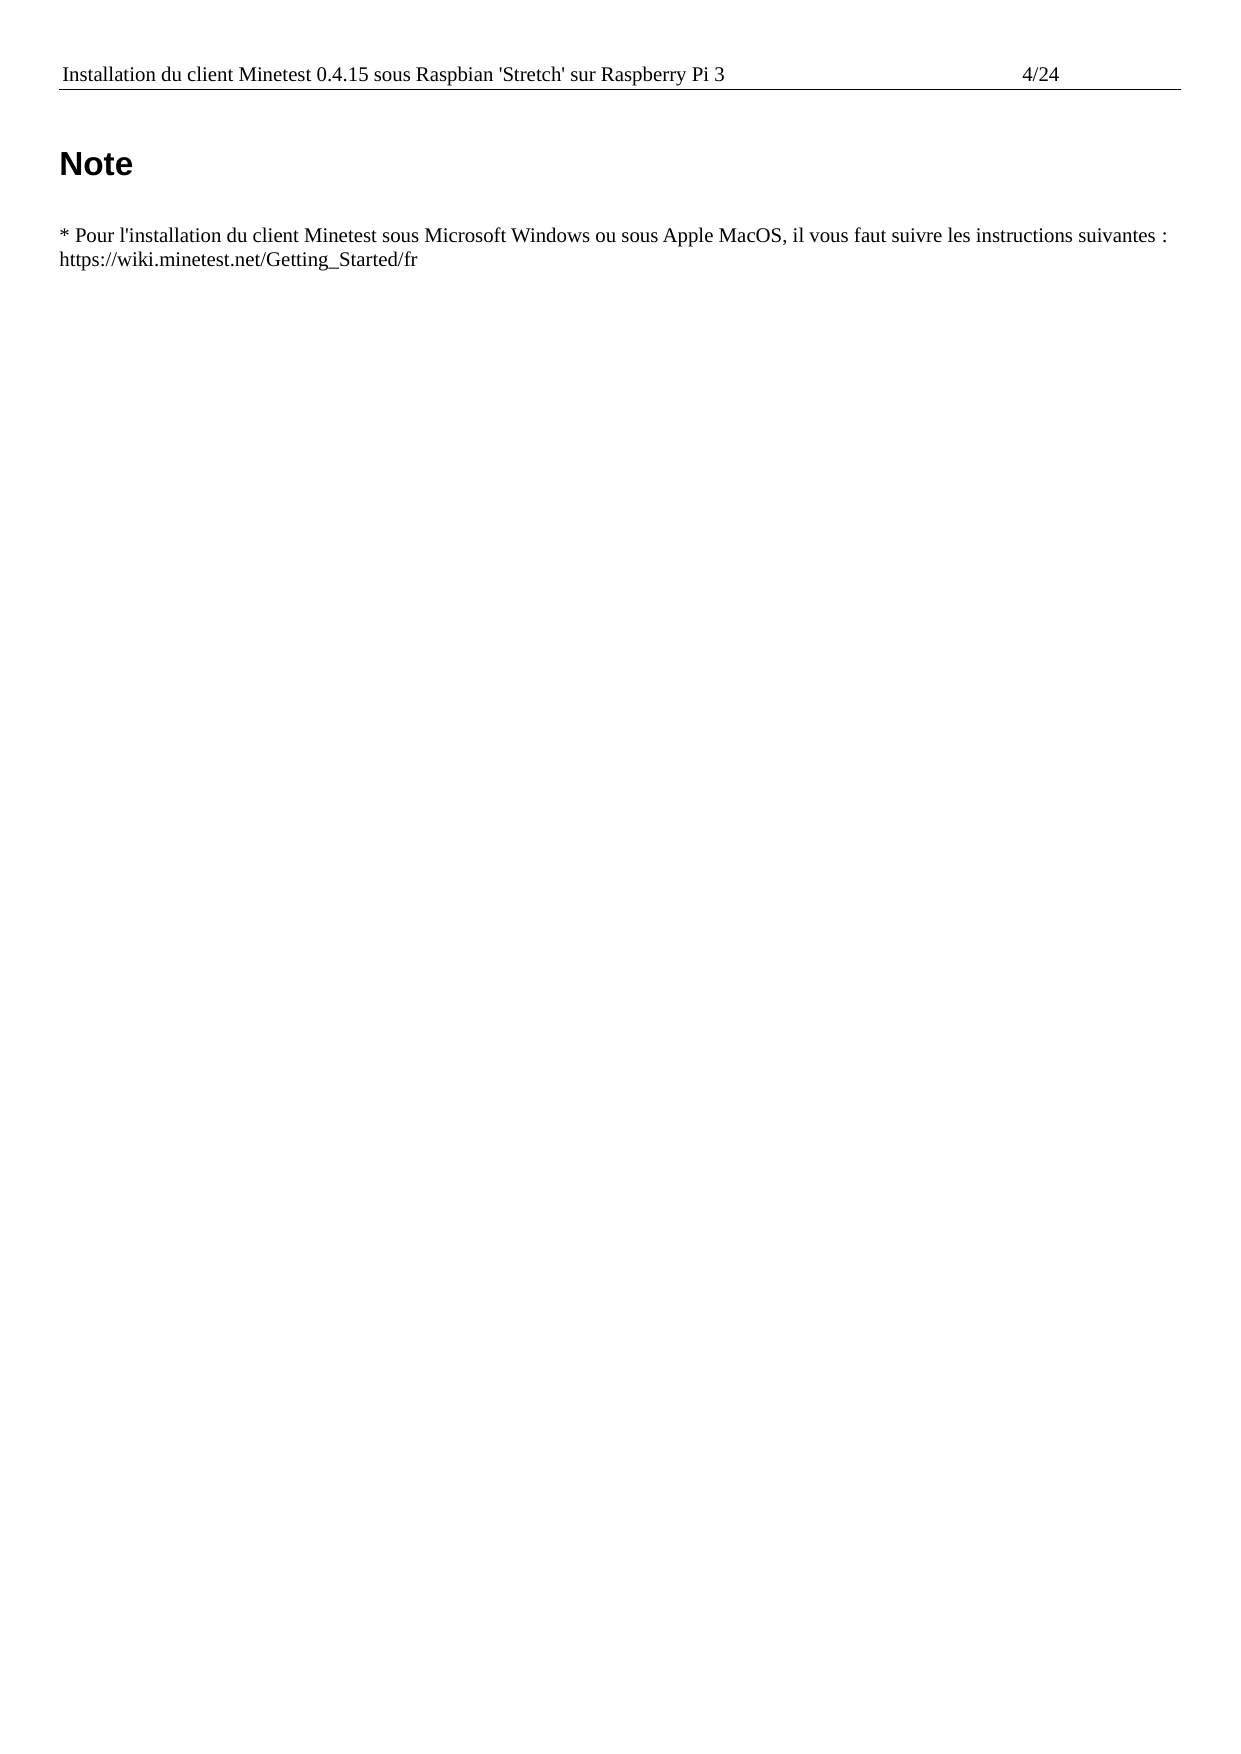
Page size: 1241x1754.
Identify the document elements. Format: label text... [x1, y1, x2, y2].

text https://wiki.minetest.net/Getting_Started/fr [59, 247, 1181, 271]
text * Pour l'installation du client Minetest sous Microsoft Windows ou sous Apple MacOS, il vous faut suivre les instructions suivantes : [59, 223, 1181, 247]
subtitle Note [59, 143, 1181, 182]
